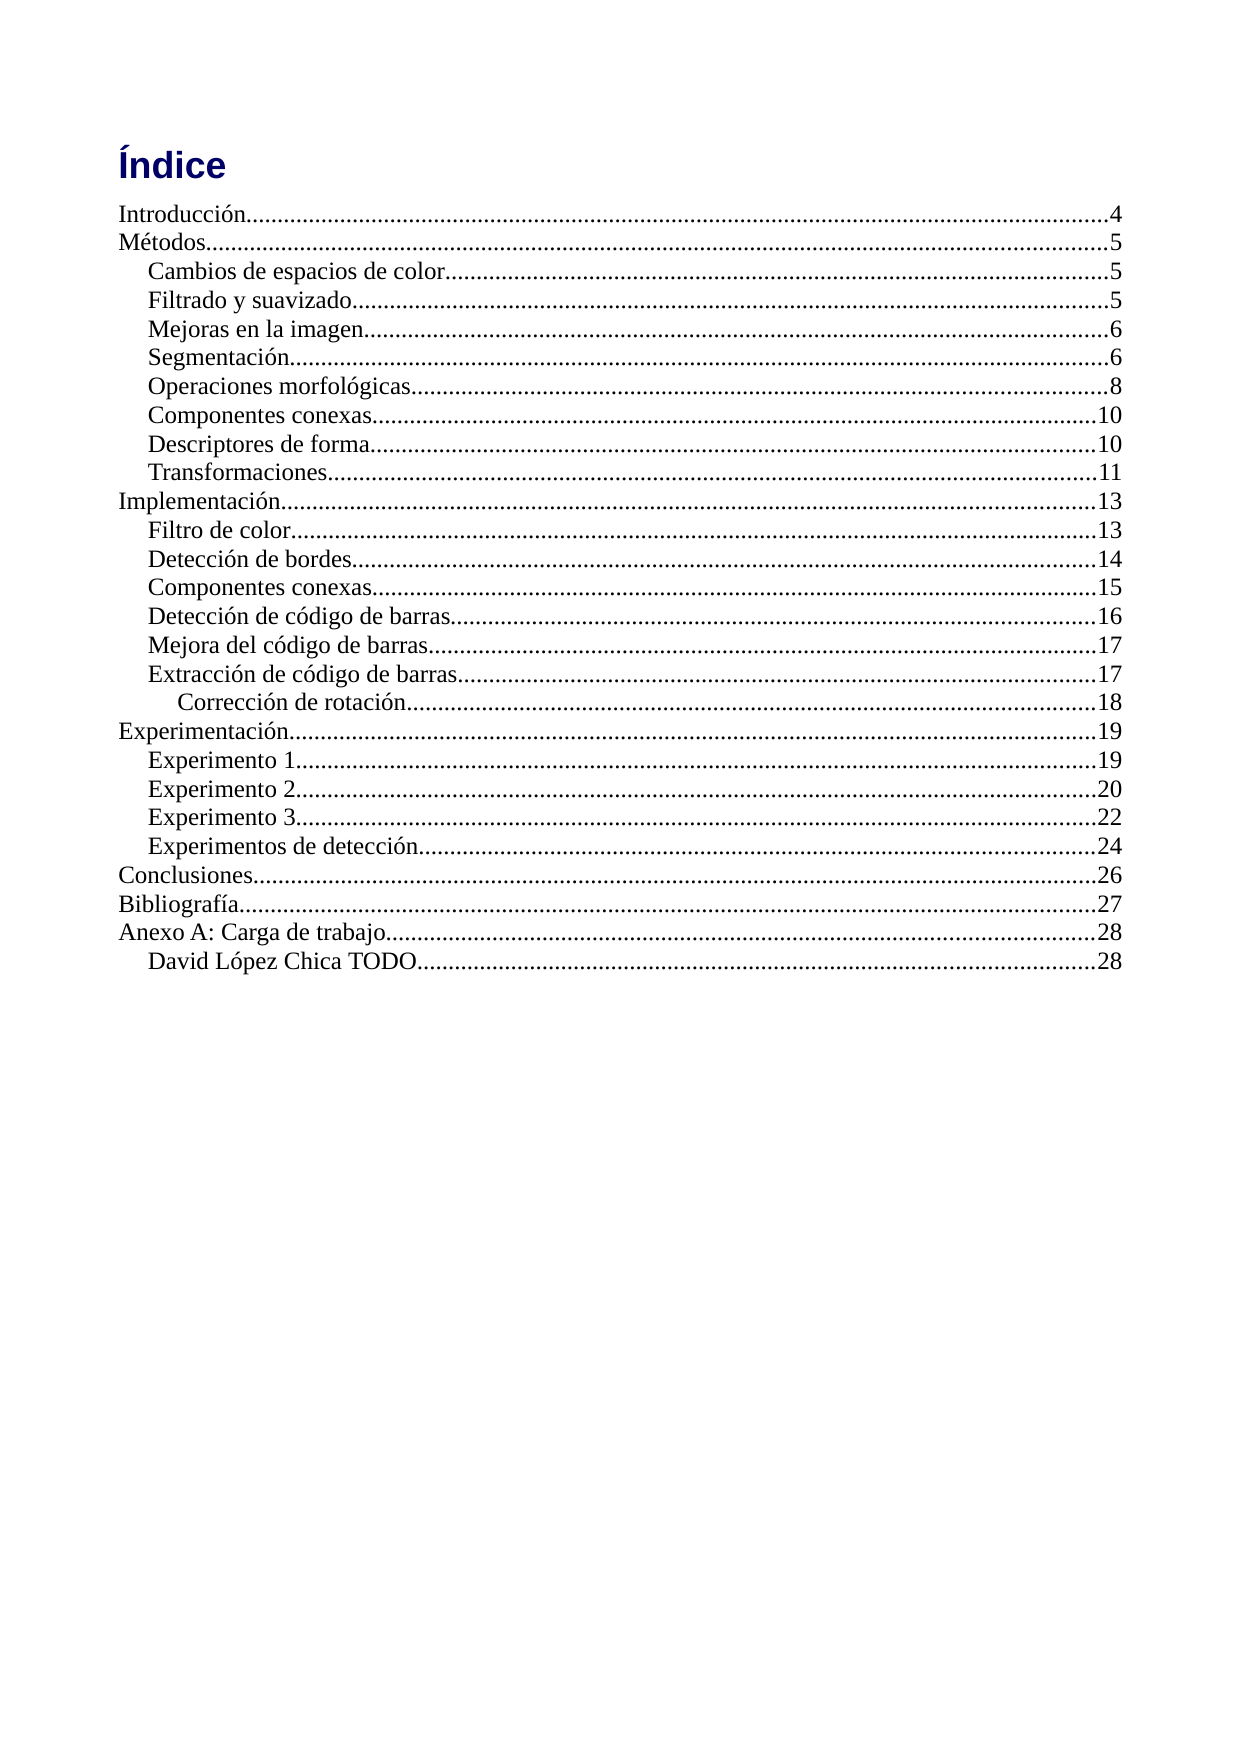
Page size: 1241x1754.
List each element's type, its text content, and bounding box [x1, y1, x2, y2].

text David López Chica TODO 28 [148, 946, 1122, 975]
text Transformaciones 11 [148, 457, 1122, 486]
text Cambios de espacios de color 5 [148, 256, 1122, 285]
text Segmentación 6 [148, 342, 1122, 371]
text Mejora del código de barras 17 [148, 630, 1122, 659]
text Componentes conexas 15 [148, 572, 1122, 601]
text Operaciones morfológicas 8 [148, 371, 1122, 400]
text Corrección de rotación 18 [177, 687, 1122, 716]
text Experimento 2 20 [148, 774, 1122, 802]
text Experimentos de detección 24 [148, 831, 1122, 860]
text Descriptores de forma 10 [148, 429, 1122, 457]
text Experimento 3 22 [148, 802, 1122, 831]
text Filtrado y suavizado 5 [148, 285, 1122, 314]
text Mejoras en la imagen 6 [148, 314, 1122, 342]
text Métodos 5 [118, 227, 1122, 256]
text Experimentación 19 [118, 716, 1122, 745]
text Componentes conexas 10 [148, 400, 1122, 429]
text Experimento 1 19 [148, 745, 1122, 774]
text Introducción 4 [118, 199, 1122, 227]
text Conclusiones 26 [118, 860, 1122, 889]
text Implementación 13 [118, 486, 1122, 515]
text Filtro de color 13 [148, 515, 1122, 544]
text Bibliografía 27 [118, 889, 1122, 917]
text Anexo A: Carga de trabajo 28 [118, 917, 1122, 946]
text Extracción de código de barras 17 [148, 659, 1122, 687]
text Detección de bordes 14 [148, 544, 1122, 572]
subtitle Índice [118, 143, 1122, 186]
text Detección de código de barras 16 [148, 601, 1122, 630]
